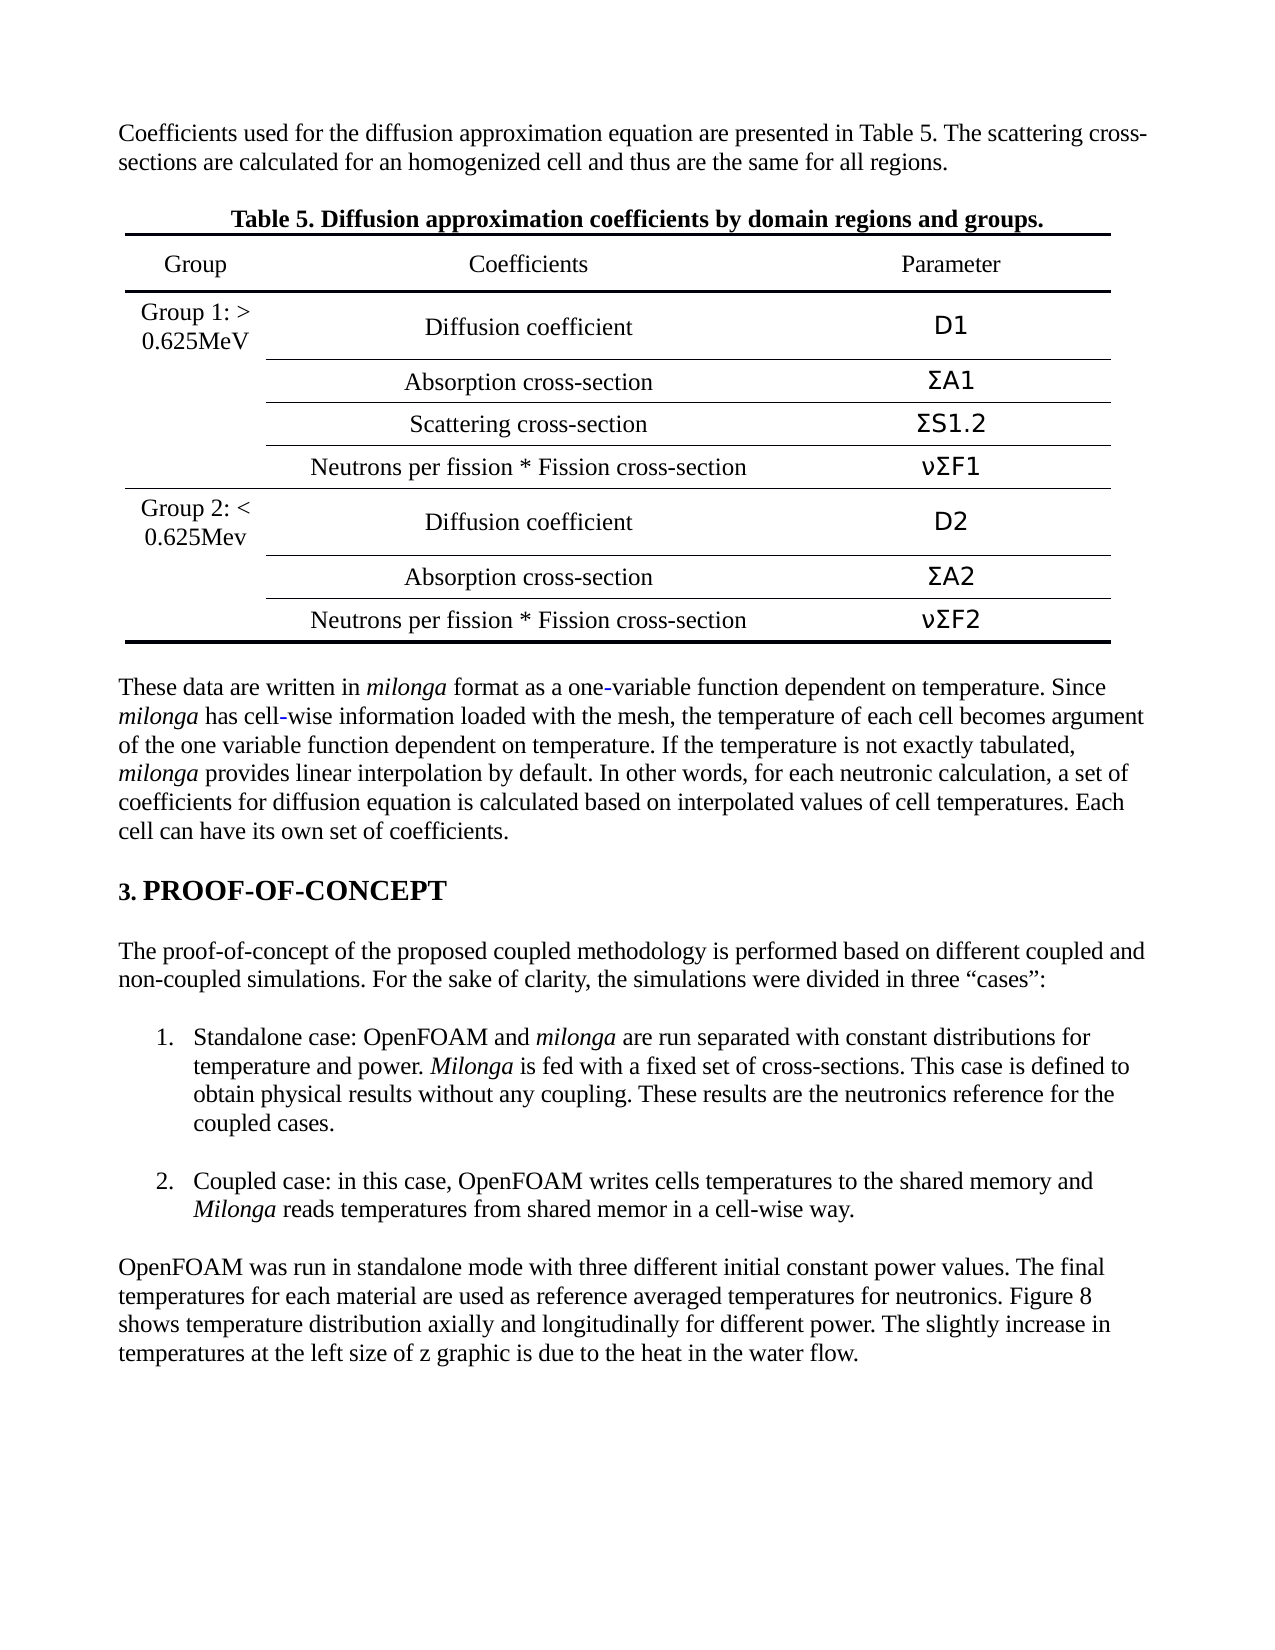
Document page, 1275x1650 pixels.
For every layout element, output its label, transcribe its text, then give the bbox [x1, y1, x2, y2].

table_cell ΣA1 [791, 360, 1111, 402]
table_cell Neutrons per fission * Fission cross-section [266, 446, 791, 488]
table_cell Group 2: < 0.625Mev [125, 489, 266, 554]
table_cell Absorption cross-section [266, 556, 791, 597]
table_cell [125, 359, 266, 402]
table_cell ΣS1.2 [791, 403, 1111, 445]
table_cell [125, 598, 266, 640]
table_cell Diffusion coefficient [266, 489, 791, 554]
text These data are written in milonga format as a one-variable function dependent on temperature. Since milonga has cell-wise information loaded with the mesh, the temperature of each cell becomes argument of the one variable function dependent on temperature. If the temperature is not exactly tabulated, milonga provides linear interpolation by default. In other words, for each neutronic calculation, a set of coefficients for diffusion equation is calculated based on interpolated values of cell temperatures. Each cell can have its own set of coefficients. [118, 672, 1157, 845]
table_cell [125, 555, 266, 597]
text Coefficients used for the diffusion approximation equation are presented in Table 5. The scattering cross-sections are calculated for an homogenized cell and thus are the same for all regions. [118, 118, 1157, 176]
table_header Parameter [791, 236, 1111, 290]
table_header Group [125, 236, 266, 290]
table_cell Diffusion coefficient [266, 293, 791, 359]
table_cell D1 [791, 293, 1111, 359]
table_cell [125, 445, 266, 488]
table_cell ΣA2 [791, 556, 1111, 597]
table_cell Absorption cross-section [266, 360, 791, 402]
table_cell D2 [791, 489, 1111, 554]
text The proof-of-concept of the proposed coupled methodology is performed based on different coupled and non-coupled simulations. For the sake of clarity, the simulations were divided in three “cases”: [118, 936, 1157, 993]
table_cell [125, 402, 266, 445]
text OpenFOAM was run in standalone mode with three different initial constant power values. The final temperatures for each material are used as reference averaged temperatures for neutronics. Figure 8 shows temperature distribution axially and longitudinally for different power. The slightly increase in temperatures at the left size of z graphic is due to the heat in the water flow. [118, 1252, 1157, 1367]
table_cell νΣF2 [791, 599, 1111, 640]
table_cell νΣF1 [791, 446, 1111, 488]
table_cell Neutrons per fission * Fission cross-section [266, 599, 791, 640]
list Coupled case: in this case, OpenFOAM writes cells temperatures to the shared memory and Milonga reads temperatures from shared memor in a cell-wise way. [156, 1166, 1157, 1223]
text Table 5. Diffusion approximation coefficients by domain regions and groups. [118, 204, 1157, 233]
table_cell Group 1: > 0.625MeV [125, 293, 266, 359]
text 3. PROOF-OF-CONCEPT [118, 873, 1157, 907]
table_cell Scattering cross-section [266, 403, 791, 445]
table_header Coefficients [266, 236, 791, 290]
list Standalone case: OpenFOAM and milonga are run separated with constant distributions for temperature and power. Milonga is fed with a fixed set of cross-sections. This case is defined to obtain physical results without any coupling. These results are the neutronics reference for the coupled cases. [156, 1022, 1157, 1137]
